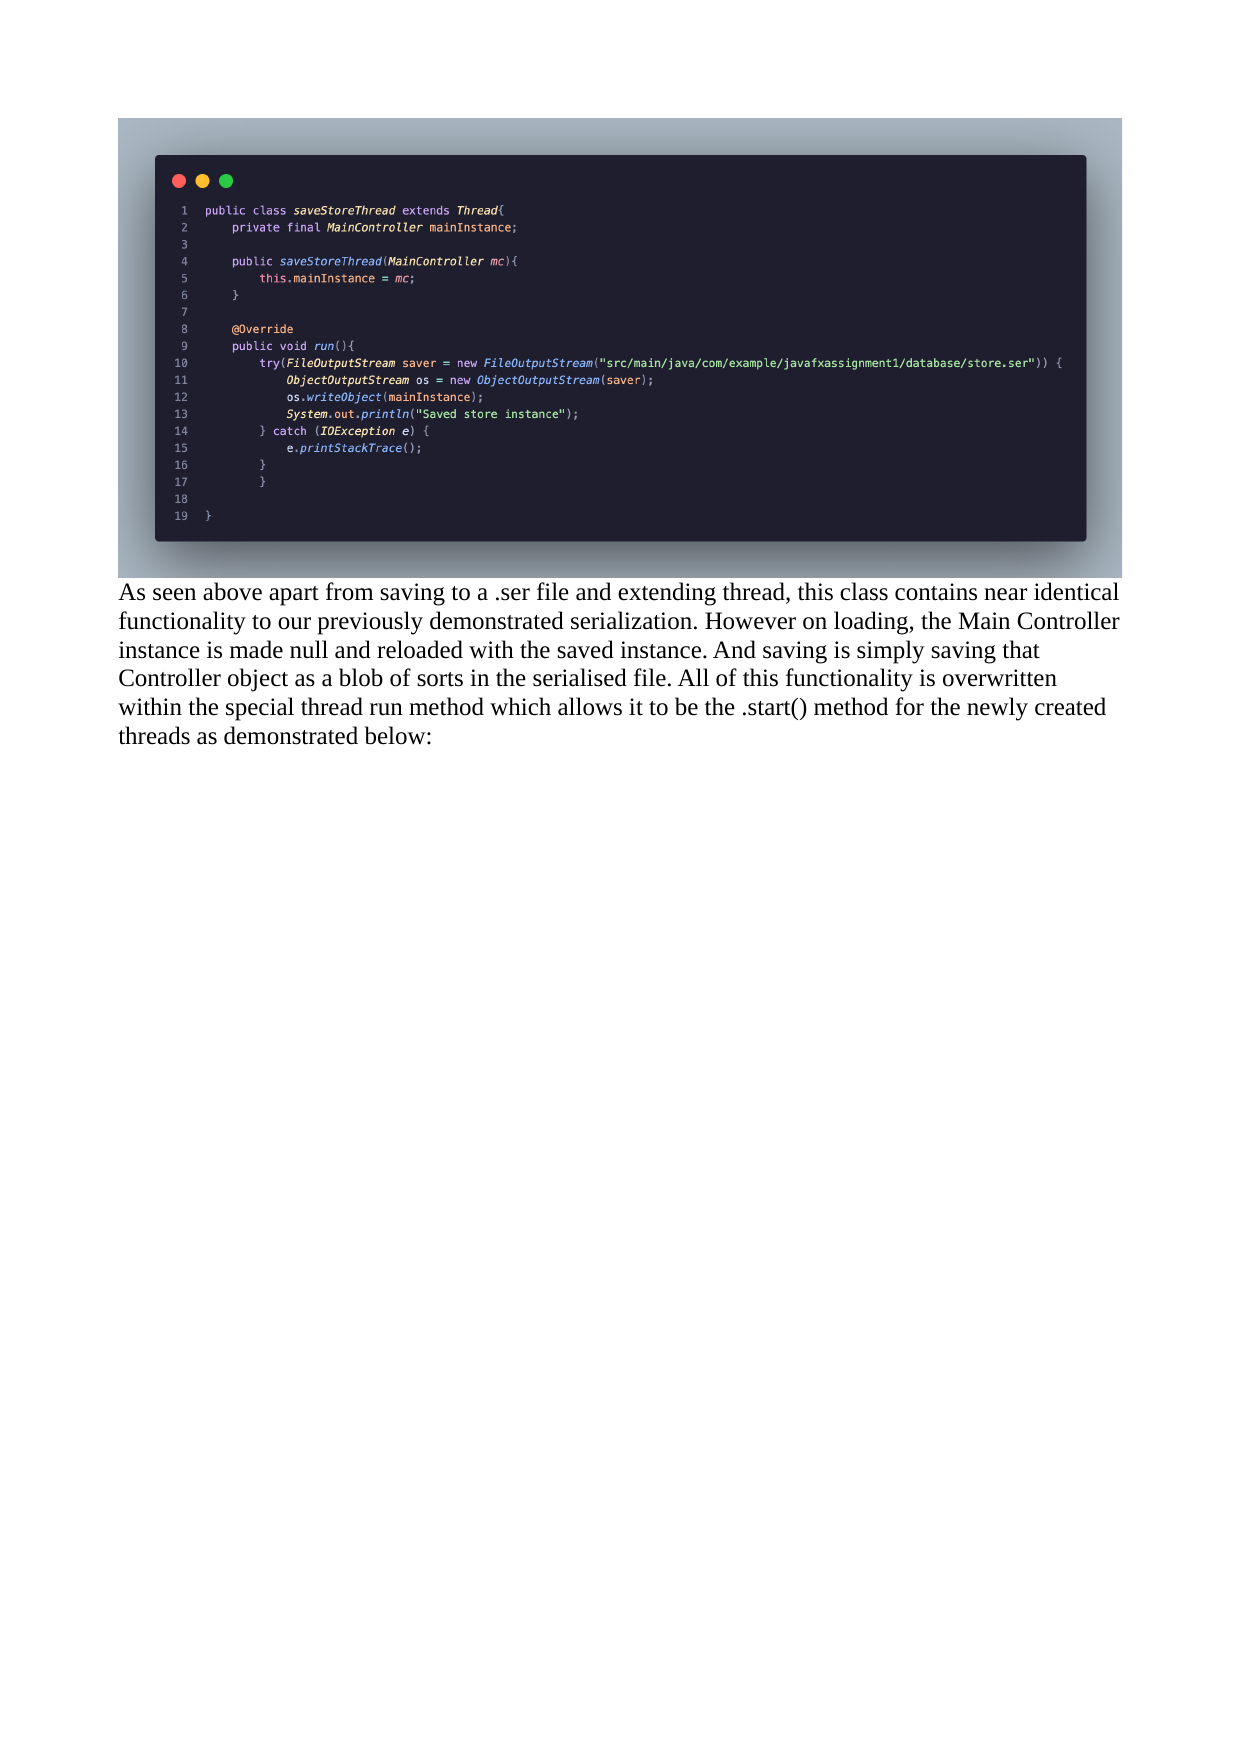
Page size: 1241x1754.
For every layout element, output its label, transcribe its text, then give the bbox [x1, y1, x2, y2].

picture [118, 118, 1123, 578]
text As seen above apart from saving to a .ser file and extending thread, this class contains near identical functionality to our previously demonstrated serialization. However on loading, the Main Controller instance is made null and reloaded with the saved instance. And saving is simply saving that Controller object as a blob of sorts in the serialised file. All of this functionality is overwritten within the special thread run method which allows it to be the .start() method for the newly created threads as demonstrated below: [118, 578, 1122, 750]
